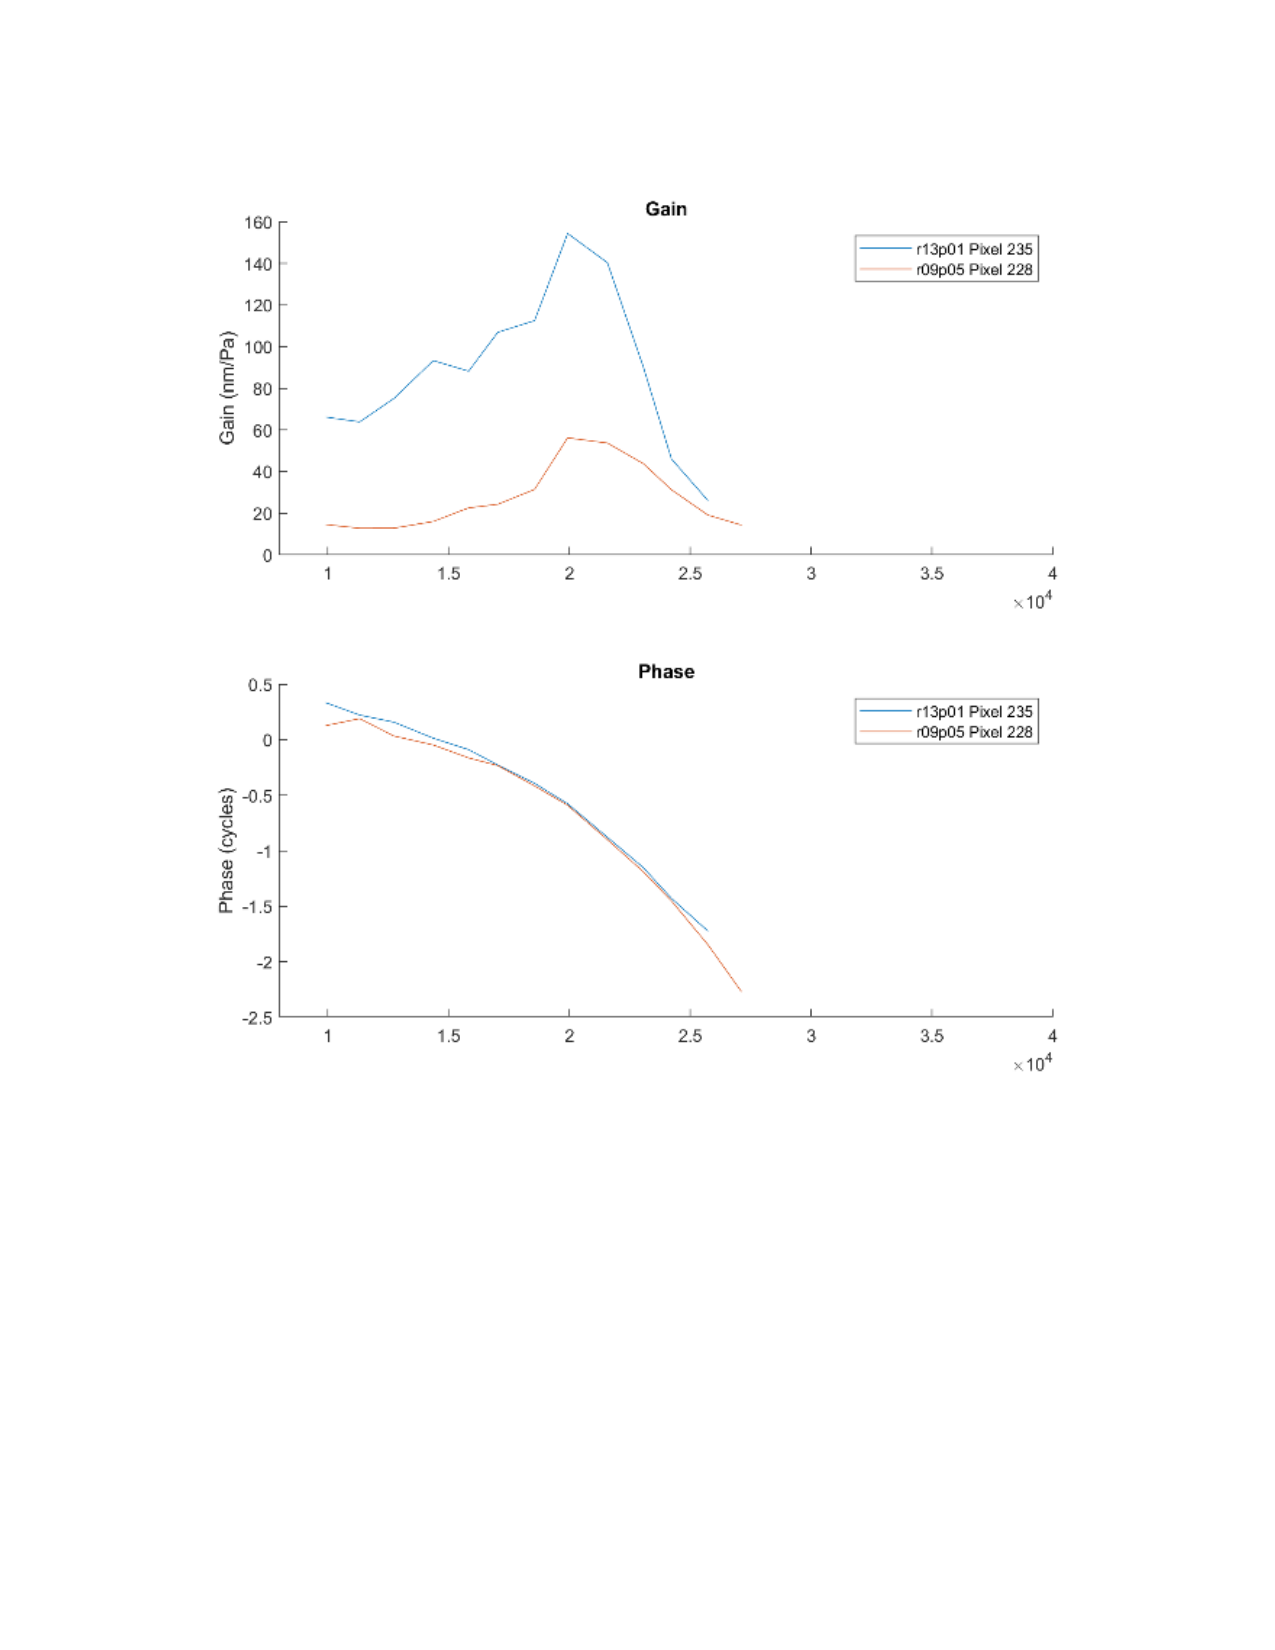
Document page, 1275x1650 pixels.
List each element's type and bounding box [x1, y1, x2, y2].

picture [150, 150, 1148, 1125]
